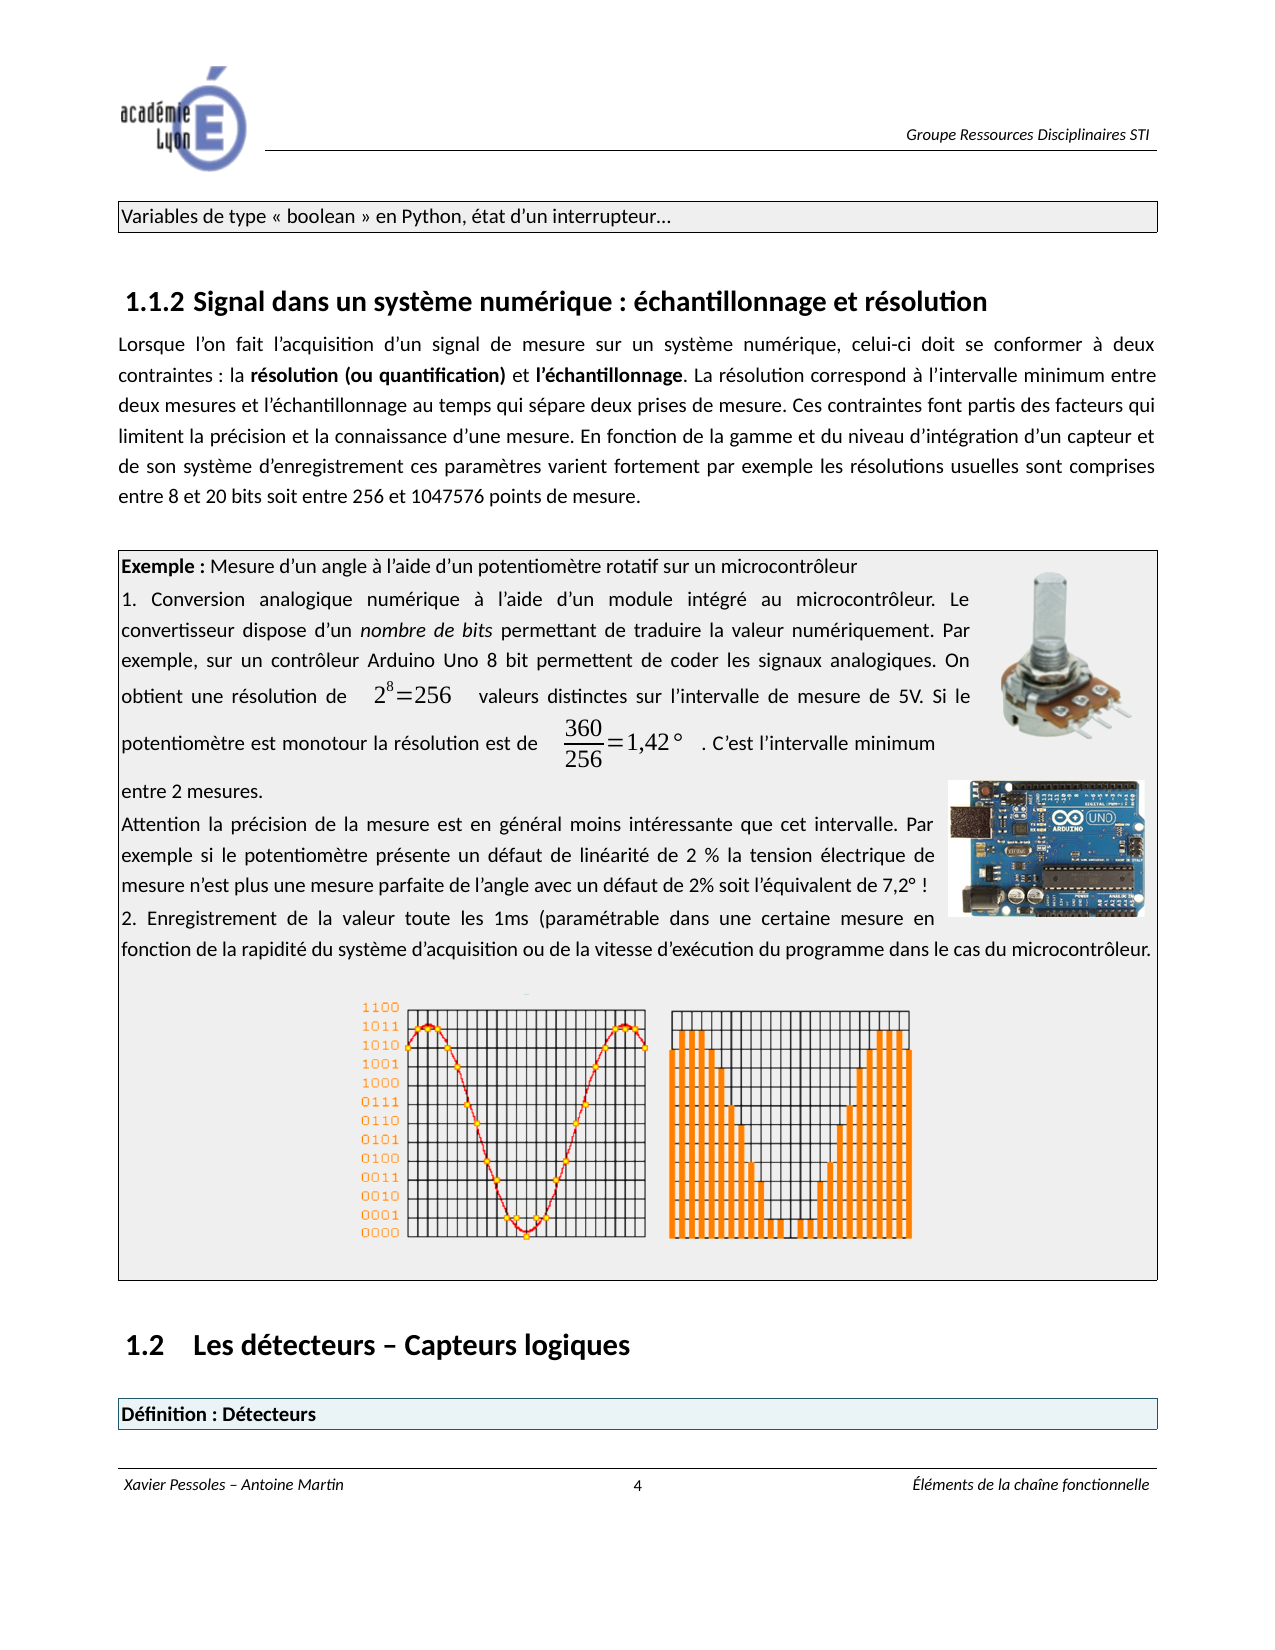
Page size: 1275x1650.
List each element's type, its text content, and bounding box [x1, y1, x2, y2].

picture [121, 66, 247, 173]
text 2. Enregistrement de la valeur toute les 1ms (paramétrable dans une certaine mesure en fonction de la rapidité du système d’acquisition ou de la vitesse d’exécution du programme dans le cas du microcontrôleur. [119, 902, 1157, 961]
subtitle Signal dans un système numérique : échantillonnage et résolution [118, 283, 1157, 319]
text Exemple : Mesure d’un angle à l’aide d’un potentiomètre rotatif sur un microcontrôleur [119, 551, 1157, 579]
picture [357, 994, 918, 1247]
text 1. Conversion analogique numérique à l’aide d’un module intégré au microcontrôleur. Le convertisseur dispose d’un nombre de bits permettant de traduire la valeur numériquement. Par exemple, sur un contrôleur Arduino Uno 8 bit permettent de coder les signaux analogiques. On obtient une résolution de valeurs distinctes sur l’intervalle de mesure de 5V. Si le potentiomètre est monotour la résolution est de . C’est l’intervalle minimum entre 2 mesures. [119, 584, 1157, 803]
subtitle Les détecteurs – Capteurs logiques [118, 1326, 1157, 1363]
picture [982, 571, 1152, 740]
text Attention la précision de la mesure est en général moins intéressante que cet intervalle. Par exemple si le potentiomètre présente un défaut de linéarité de 2 % la tension électrique de mesure n’est plus une mesure parfaite de l’angle avec un défaut de 2% soit l’équivalent de 7,2° ! [119, 808, 948, 898]
text Lorsque l’on fait l’acquisition d’un signal de mesure sur un système numérique, celui-ci doit se conformer à deux contraintes : la résolution (ou quantification) et l’échantillonnage. La résolution correspond à l’intervalle minimum entre deux mesures et l’échantillonnage au temps qui sépare deux prises de mesure. Ces contraintes font partis des facteurs qui limitent la précision et la connaissance d’une mesure. En fonction de la gamme et du niveau d’intégration d’un capteur et de son système d’enregistrement ces paramètres varient fortement par exemple les résolutions usuelles sont comprises entre 8 et 20 bits soit entre 256 et 1047576 points de mesure. [118, 332, 1157, 509]
text Variables de type « boolean » en Python, état d’un interrupteur… [119, 202, 1157, 232]
text Définition : Détecteurs [119, 1399, 1157, 1429]
